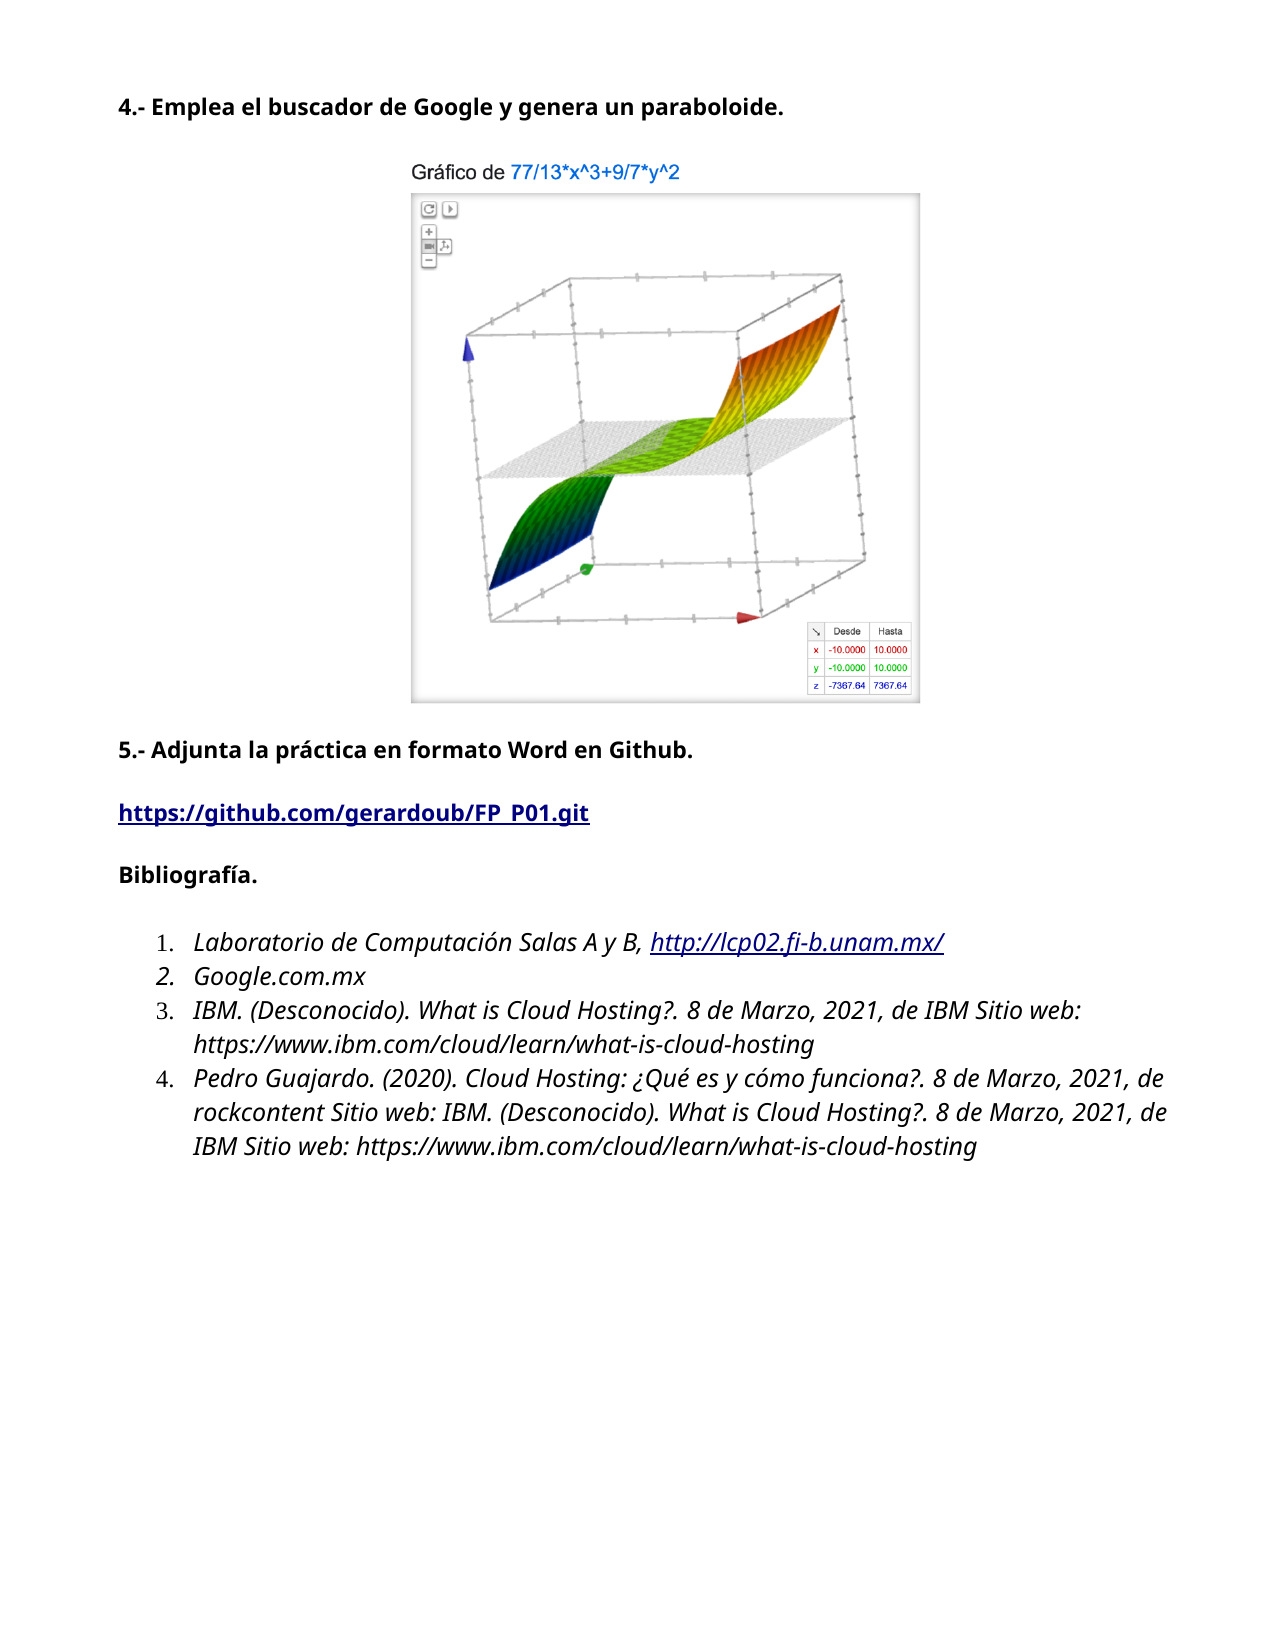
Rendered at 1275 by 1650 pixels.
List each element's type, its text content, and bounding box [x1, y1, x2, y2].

text Bibliografía. [118, 859, 1205, 891]
list Pedro Guajardo. (2020). Cloud Hosting: ¿Qué es y cómo funciona?. 8 de Marzo, 2021, de rockcontent Sitio web: IBM. (Desconocido). What is Cloud Hosting?. 8 de Marzo, 2021, de IBM Sitio web: https://www.ibm.com/cloud/learn/what-is-cloud-hosting [156, 1061, 1205, 1163]
text 5.- Adjunta la práctica en formato Word en Github. [118, 734, 1205, 766]
list Google.com.mx [156, 959, 1205, 993]
list IBM. (Desconocido). What is Cloud Hosting?. 8 de Marzo, 2021, de IBM Sitio web: https://www.ibm.com/cloud/learn/what-is-cloud-hosting [156, 993, 1205, 1061]
text https://github.com/gerardoub/FP_P01.git [118, 797, 1205, 828]
text 4.- Emplea el buscador de Google y genera un paraboloide. [118, 90, 1205, 122]
list Laboratorio de Computación Salas A y B, http://lcp02.fi-b.unam.mx/ [156, 925, 1205, 959]
